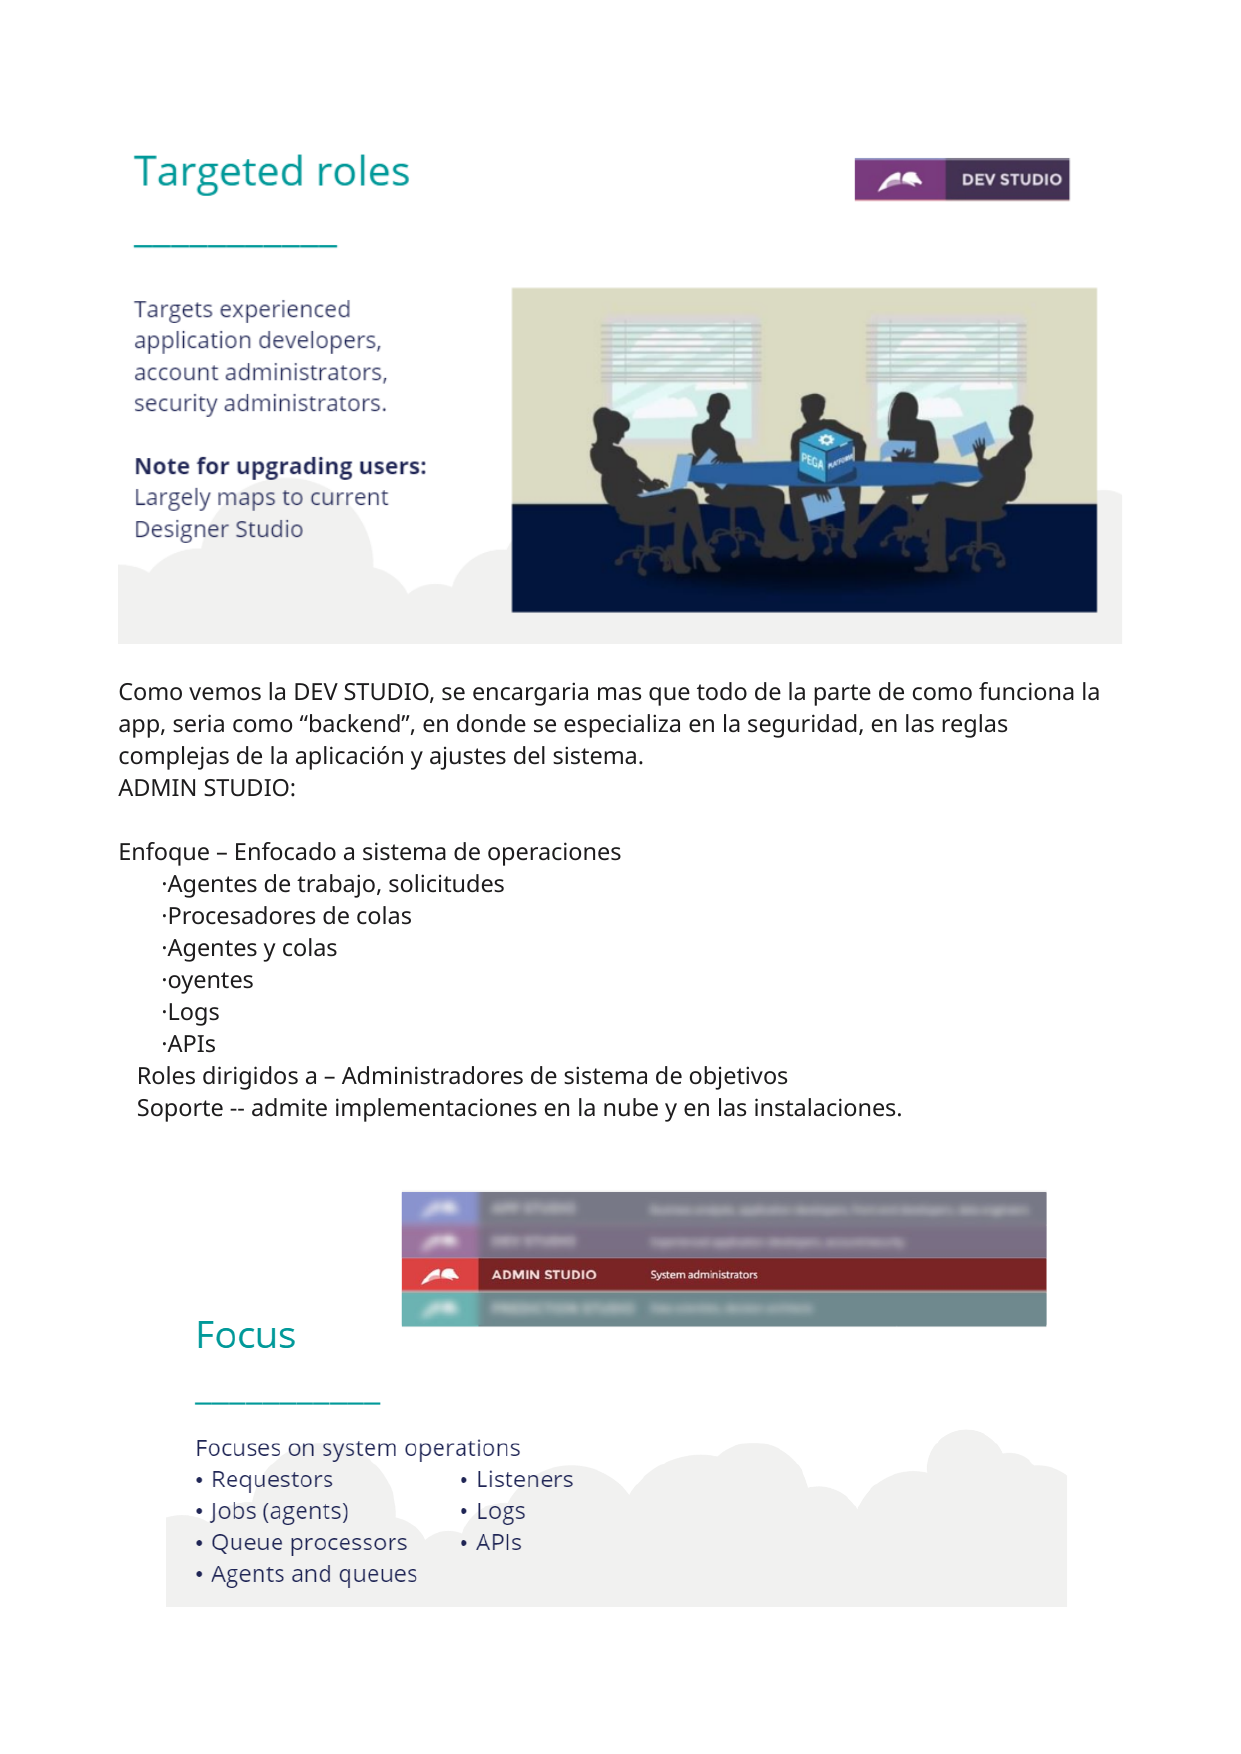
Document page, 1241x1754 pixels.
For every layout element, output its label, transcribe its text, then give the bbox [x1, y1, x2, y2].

text Como vemos la DEV STUDIO, se encargaria mas que todo de la parte de como funciona la app, seria como “backend”, en donde se especializa en la seguridad, en las reglas complejas de la aplicación y ajustes del sistema. [118, 675, 1122, 771]
text ADMIN STUDIO: [118, 771, 1122, 803]
text Enfoque – Enfocado a sistema de operaciones ·Agentes de trabajo, solicitudes ·Procesadores de colas ·Agentes y colas ·oyentes ·Logs ·APIs Roles dirigidos a – Administradores de sistema de objetivos Soporte -- admite implementaciones en la nube y en las instalaciones. [118, 835, 1122, 1123]
